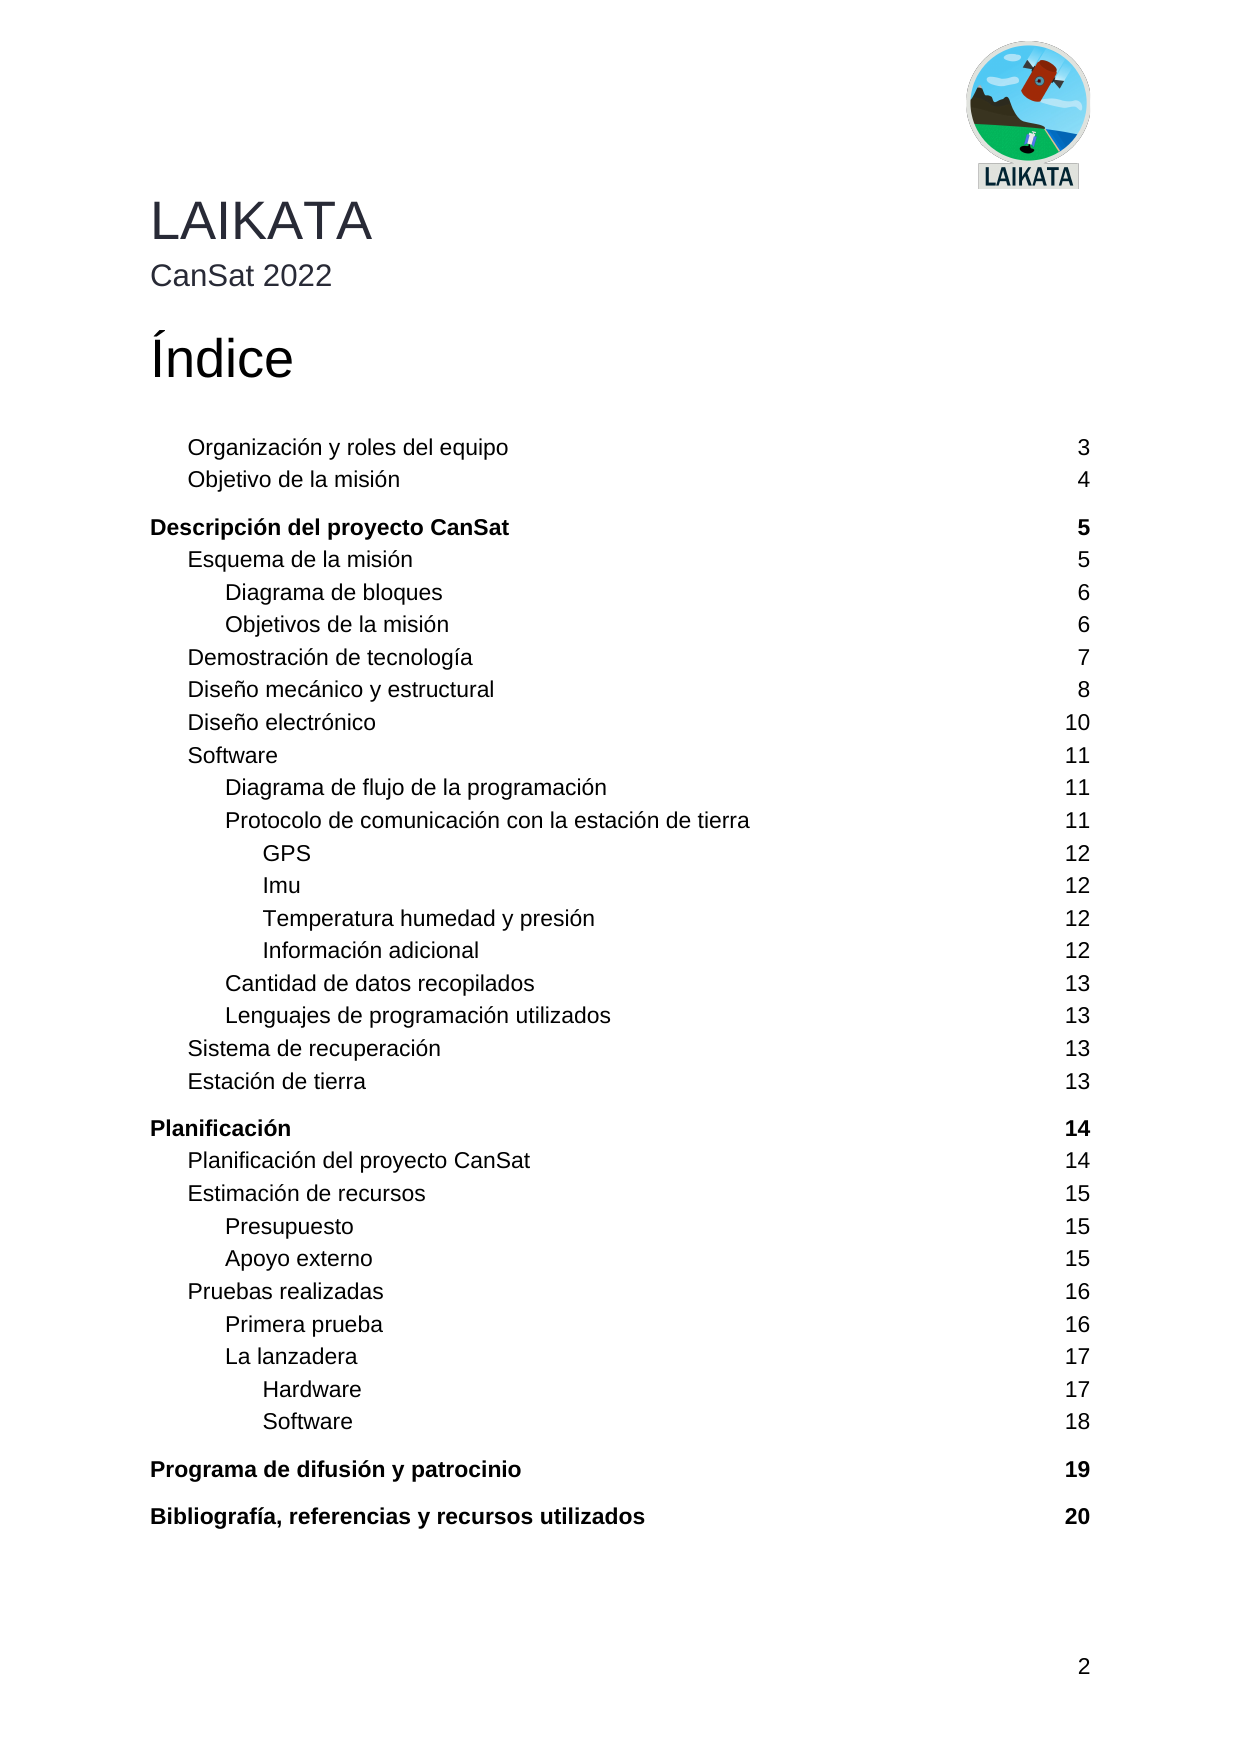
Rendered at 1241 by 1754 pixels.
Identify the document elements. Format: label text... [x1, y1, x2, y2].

text Diagrama de bloques 6 [225, 579, 1090, 605]
text Presupuesto 15 [225, 1213, 1090, 1239]
text Demostración de tecnología 7 [187, 644, 1090, 670]
text Objetivos de la misión 6 [225, 611, 1090, 638]
text Imu 12 [262, 872, 1090, 898]
text GPS 12 [262, 839, 1090, 866]
text Diagrama de flujo de la programación 11 [225, 774, 1090, 801]
text Temperatura humedad y presión 12 [262, 905, 1090, 931]
text Hardware 17 [262, 1376, 1090, 1402]
text La lanzadera 17 [225, 1343, 1090, 1369]
text Software 11 [187, 742, 1090, 768]
title Índice [150, 327, 1090, 389]
text Planificación 14 [150, 1115, 1090, 1141]
text Diseño electrónico 10 [187, 709, 1090, 735]
text Esquema de la misión 5 [187, 546, 1090, 572]
text Objetivo de la misión 4 [187, 466, 1090, 493]
text Apoyo externo 15 [225, 1245, 1090, 1272]
text Lenguajes de programación utilizados 13 [225, 1002, 1090, 1029]
text Pruebas realizadas 16 [187, 1278, 1090, 1304]
text Información adicional 12 [262, 937, 1090, 964]
text Descripción del proyecto CanSat 5 [150, 513, 1090, 540]
subtitle CanSat 2022 [150, 257, 1090, 293]
text Protocolo de comunicación con la estación de tierra 11 [225, 807, 1090, 833]
text Estación de tierra 13 [187, 1068, 1090, 1094]
text Software 18 [262, 1408, 1090, 1435]
text Sistema de recuperación 13 [187, 1035, 1090, 1061]
text Bibliografía, referencias y recursos utilizados 20 [150, 1503, 1090, 1529]
text Programa de difusión y patrocinio 19 [150, 1456, 1090, 1482]
text Organización y roles del equipo 3 [187, 434, 1090, 460]
text Cantidad de datos recopilados 13 [225, 970, 1090, 996]
text Estimación de recursos 15 [187, 1180, 1090, 1206]
picture [966, 41, 1091, 189]
text Diseño mecánico y estructural 8 [187, 676, 1090, 703]
text Planificación del proyecto CanSat 14 [187, 1147, 1090, 1174]
text Primera prueba 16 [225, 1311, 1090, 1337]
title LAIKATA [150, 189, 1090, 251]
